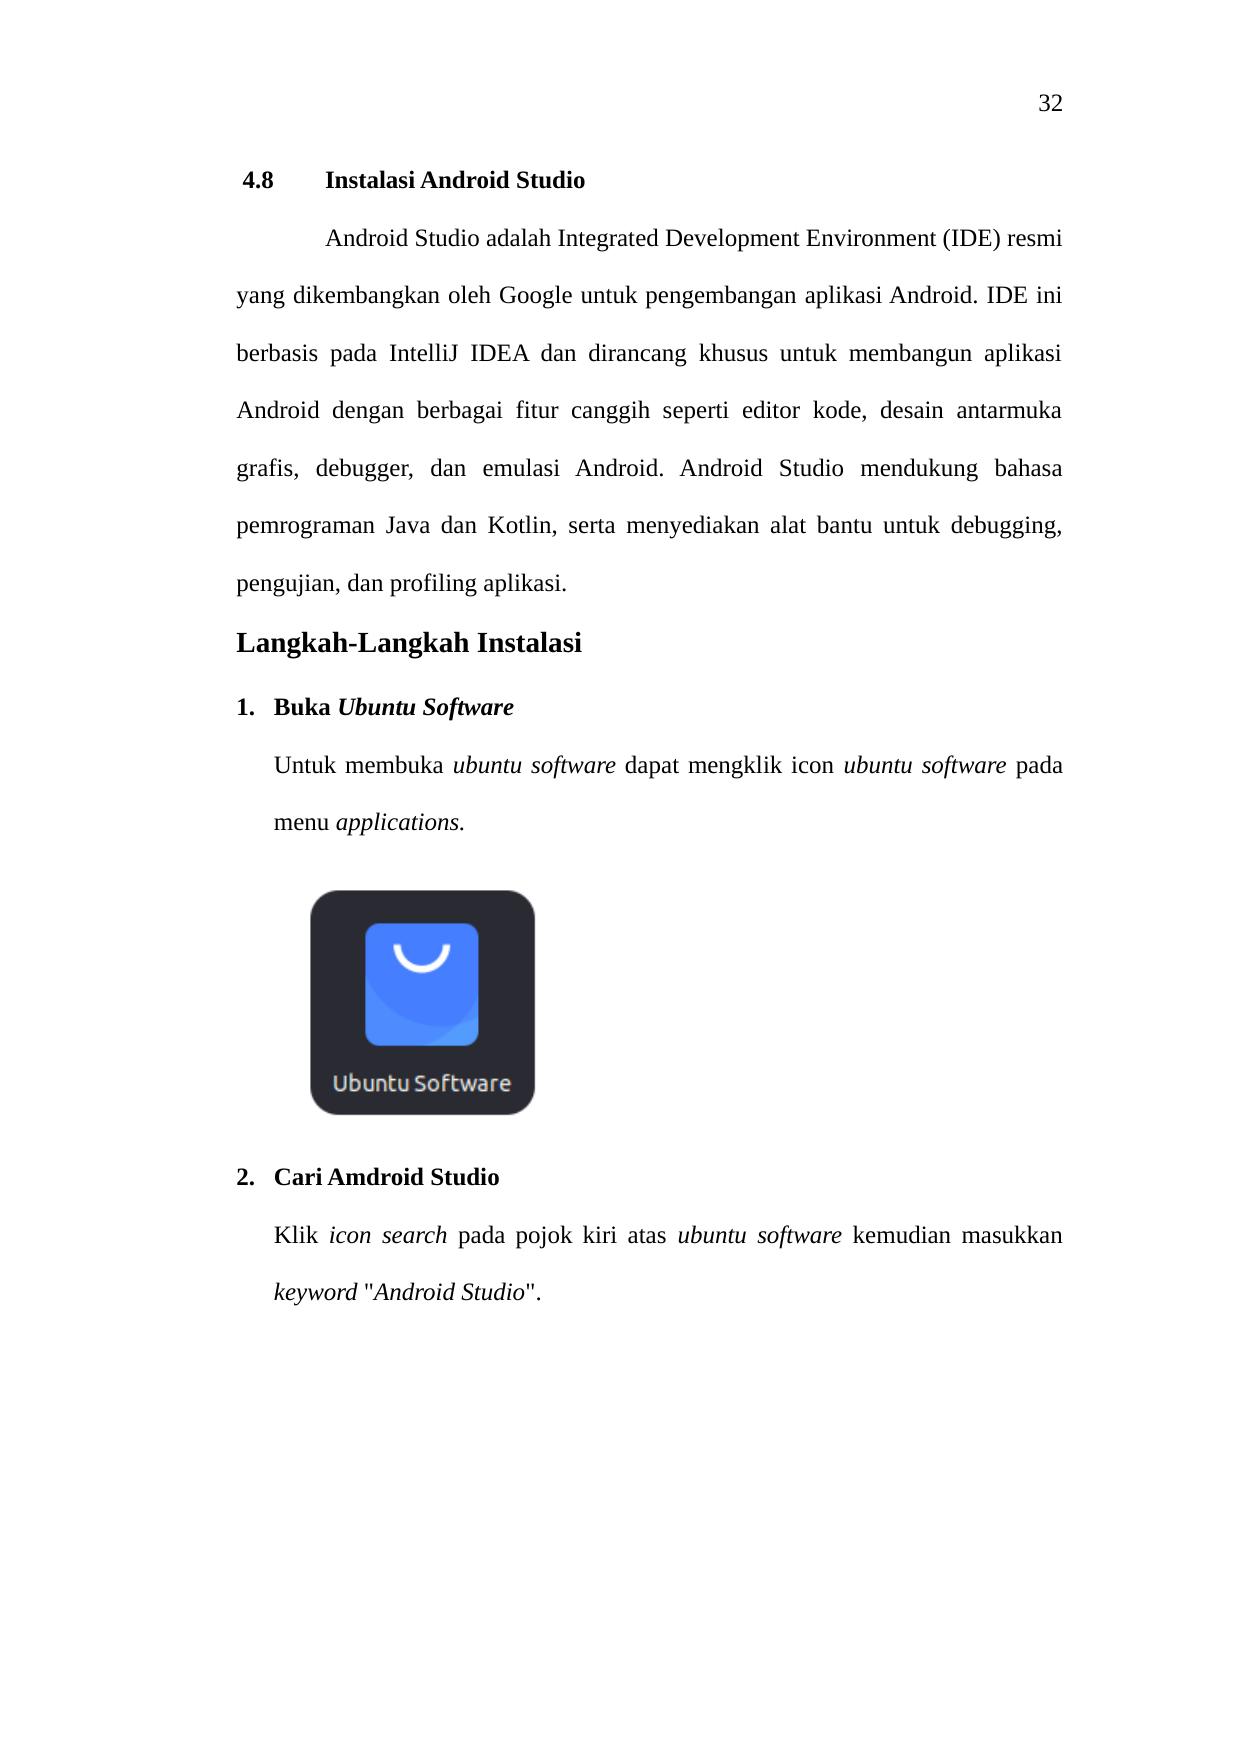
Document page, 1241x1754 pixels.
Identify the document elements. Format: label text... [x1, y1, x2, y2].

text Android Studio adalah Integrated Development Environment (IDE) resmi yang dikembangkan oleh Google untuk pengembangan aplikasi Android. IDE ini berbasis pada IntelliJ IDEA dan dirancang khusus untuk membangun aplikasi Android dengan berbagai fitur canggih seperti editor kode, desain antarmuka grafis, debugger, dan emulasi Android. Android Studio mendukung bahasa pemrograman Java dan Kotlin, serta menyediakan alat bantu untuk debugging, pengujian, dan profiling aplikasi. [236, 223, 1063, 597]
list Untuk membuka ubuntu software dapat mengklik icon ubuntu software pada menu applications. [236, 750, 1063, 836]
list Klik icon search pada pojok kiri atas ubuntu software kemudian masukkan keyword "Android Studio". [236, 1220, 1063, 1306]
list Buka Ubuntu Software [236, 692, 1063, 721]
subtitle Instalasi Android Studio [236, 165, 1063, 194]
picture [273, 865, 576, 1134]
text Langkah-Langkah Instalasi [236, 625, 1063, 659]
list Cari Amdroid Studio [236, 1162, 1063, 1191]
